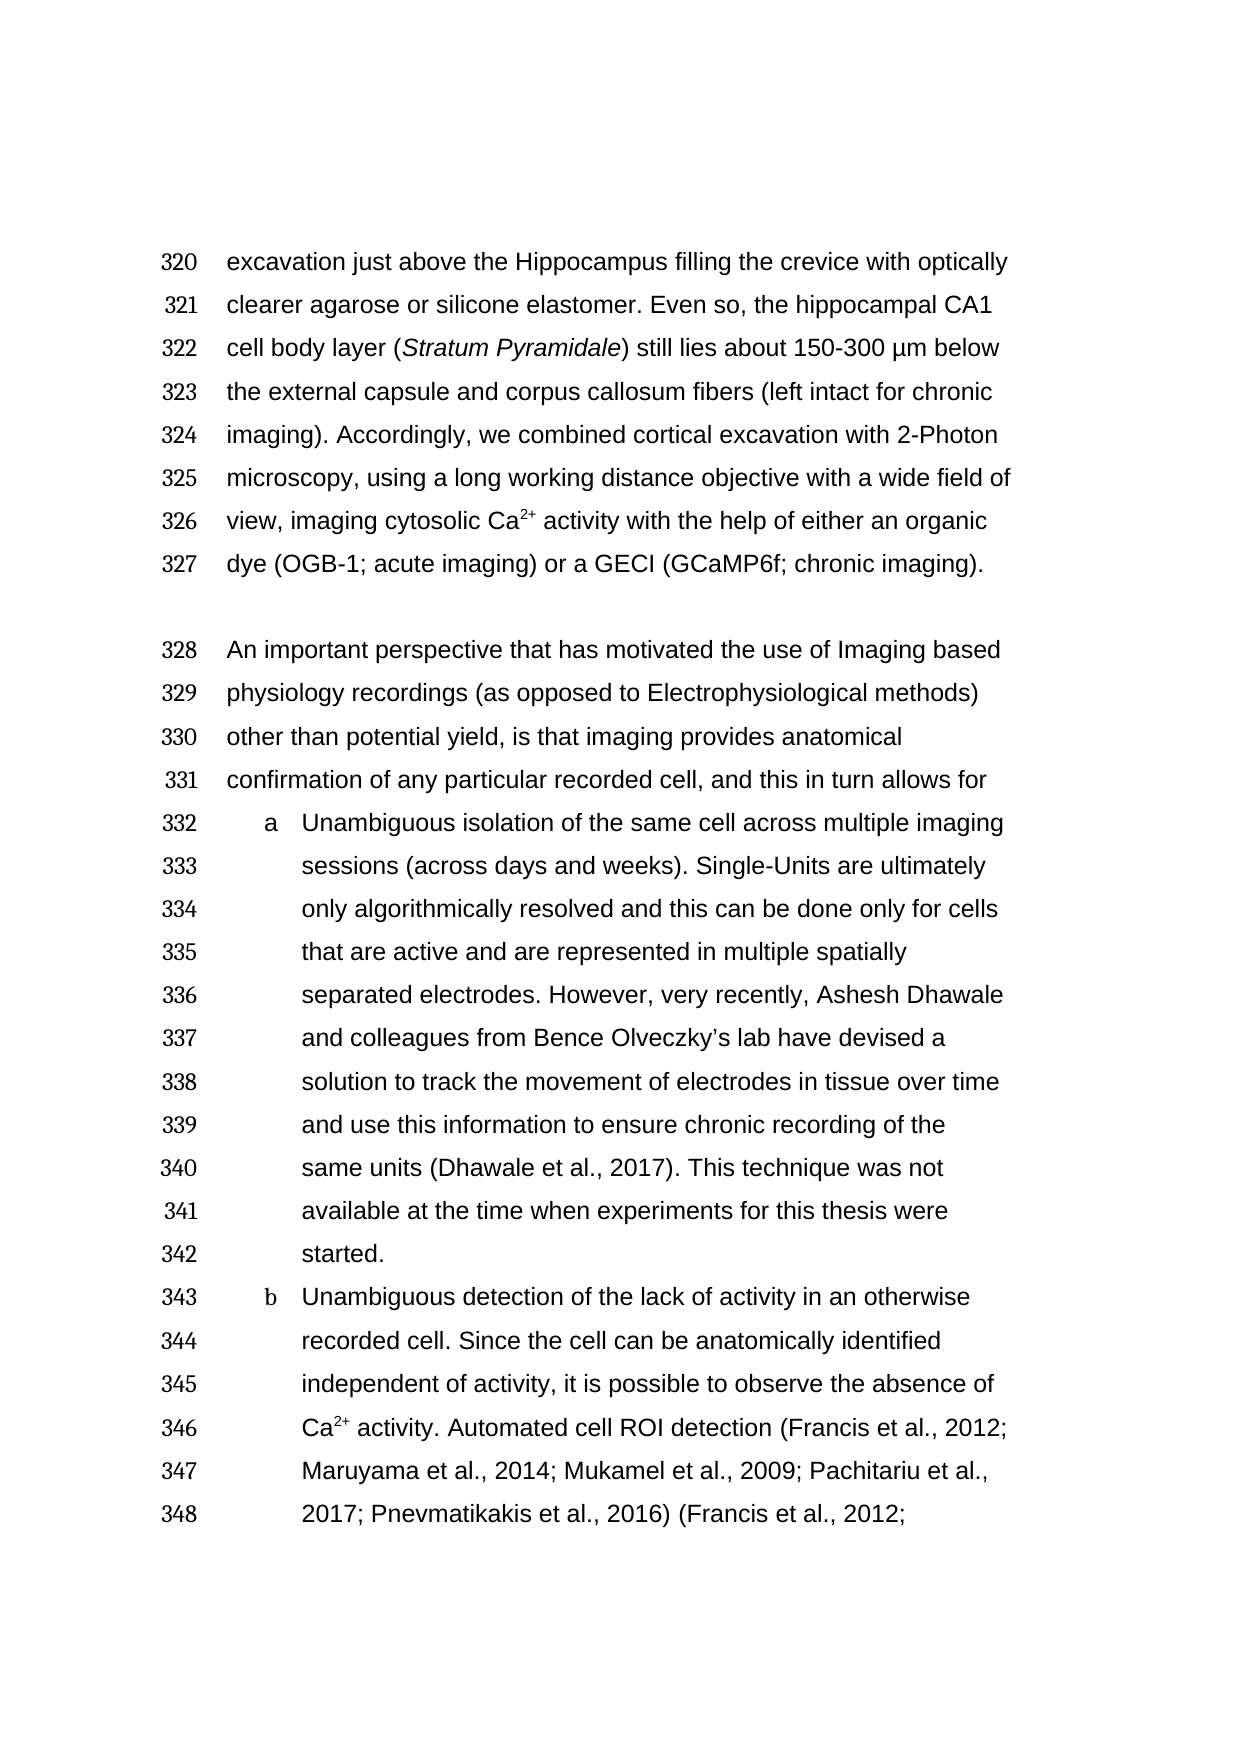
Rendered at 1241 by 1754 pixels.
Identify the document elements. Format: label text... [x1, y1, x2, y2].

list Unambiguous isolation of the same cell across multiple imaging sessions (across days and weeks). Single-Units are ultimately only algorithmically resolved and this can be done only for cells that are active and are represented in multiple spatially separated electrodes. However, very recently, Ashesh Dhawale and colleagues from Bence Olveczky’s lab have devised a solution to track the movement of electrodes in tissue over time and use this information to ensure chronic recording of the same units (Dhawale et al., 2017)⁠. This technique was not available at the time when experiments for this thesis were started. [264, 808, 1014, 1268]
list Unambiguous detection of the lack of activity in an otherwise recorded cell. Since the cell can be anatomically identified independent of activity, it is possible to observe the absence of Ca2+ activity. Automated cell ROI detection (Francis et al., 2012; Maruyama et al., 2014; Mukamel et al., 2009; Pachitariu et al., 2017; Pnevmatikakis et al., 2016)⁠ (Francis et al., 2012; [264, 1282, 1014, 1527]
text excavation just above the Hippocampus filling the crevice with optically clearer agarose or silicone elastomer. Even so, the hippocampal CA1 cell body layer (Stratum Pyramidale) still lies about 150-300 µm below the external capsule and corpus callosum fibers (left intact for chronic imaging). Accordingly, we combined cortical excavation with 2-Photon microscopy, using a long working distance objective with a wide field of view, imaging cytosolic Ca2+ activity with the help of either an organic dye (OGB-1; acute imaging) or a GECI (GCaMP6f; chronic imaging). [226, 247, 1014, 578]
text An important perspective that has motivated the use of Imaging based physiology recordings (as opposed to Electrophysiological methods) other than potential yield, is that imaging provides anatomical confirmation of any particular recorded cell, and this in turn allows for [226, 635, 1014, 793]
